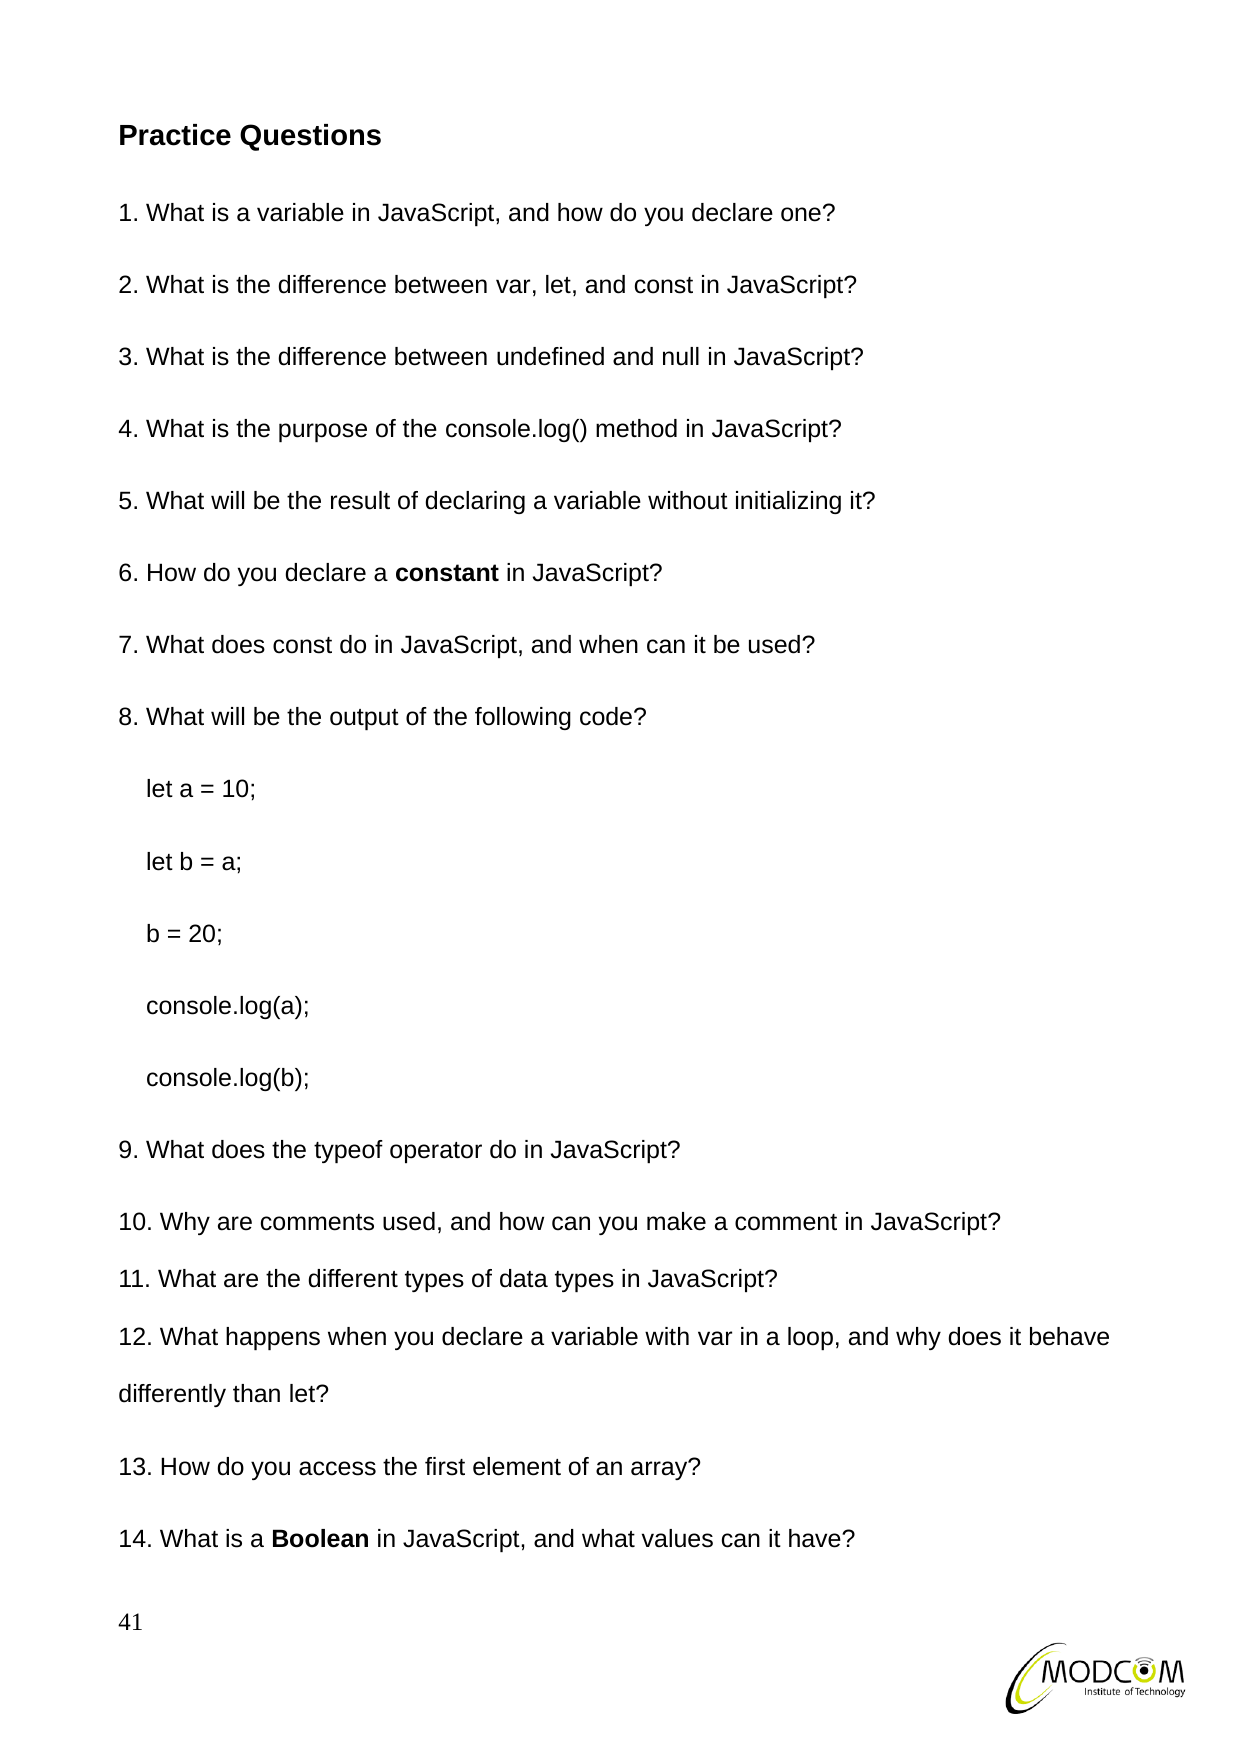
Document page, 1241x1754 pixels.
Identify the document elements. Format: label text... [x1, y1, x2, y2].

picture [997, 1626, 1191, 1718]
text b = 20; [118, 918, 1122, 947]
text 12. What happens when you declare a variable with var in a loop, and why does it behave differently than let? [118, 1322, 1122, 1408]
text 13. How do you access the first element of an array? [118, 1451, 1122, 1480]
text 8. What will be the output of the following code? [118, 702, 1122, 731]
text 1. What is a variable in JavaScript, and how do you declare one? [118, 198, 1122, 226]
text 5. What will be the result of declaring a variable without initializing it? [118, 486, 1122, 515]
text console.log(b); [118, 1063, 1122, 1091]
text 3. What is the difference between undefined and null in JavaScript? [118, 342, 1122, 371]
text let a = 10; [118, 774, 1122, 803]
text 11. What are the different types of data types in JavaScript? [118, 1264, 1122, 1293]
text 4. What is the purpose of the console.log() method in JavaScript? [118, 414, 1122, 443]
text let b = a; [118, 846, 1122, 875]
text 7. What does const do in JavaScript, and when can it be used? [118, 630, 1122, 659]
text 2. What is the difference between var, let, and const in JavaScript? [118, 270, 1122, 298]
text 6. How do you declare a constant in JavaScript? [118, 558, 1122, 587]
subtitle Practice Questions [118, 118, 1122, 152]
text console.log(a); [118, 991, 1122, 1019]
text 9. What does the typeof operator do in JavaScript? [118, 1135, 1122, 1163]
text 14. What is a Boolean in JavaScript, and what values can it have? [118, 1523, 1122, 1552]
text 10. Why are comments used, and how can you make a comment in JavaScript? [118, 1207, 1122, 1236]
